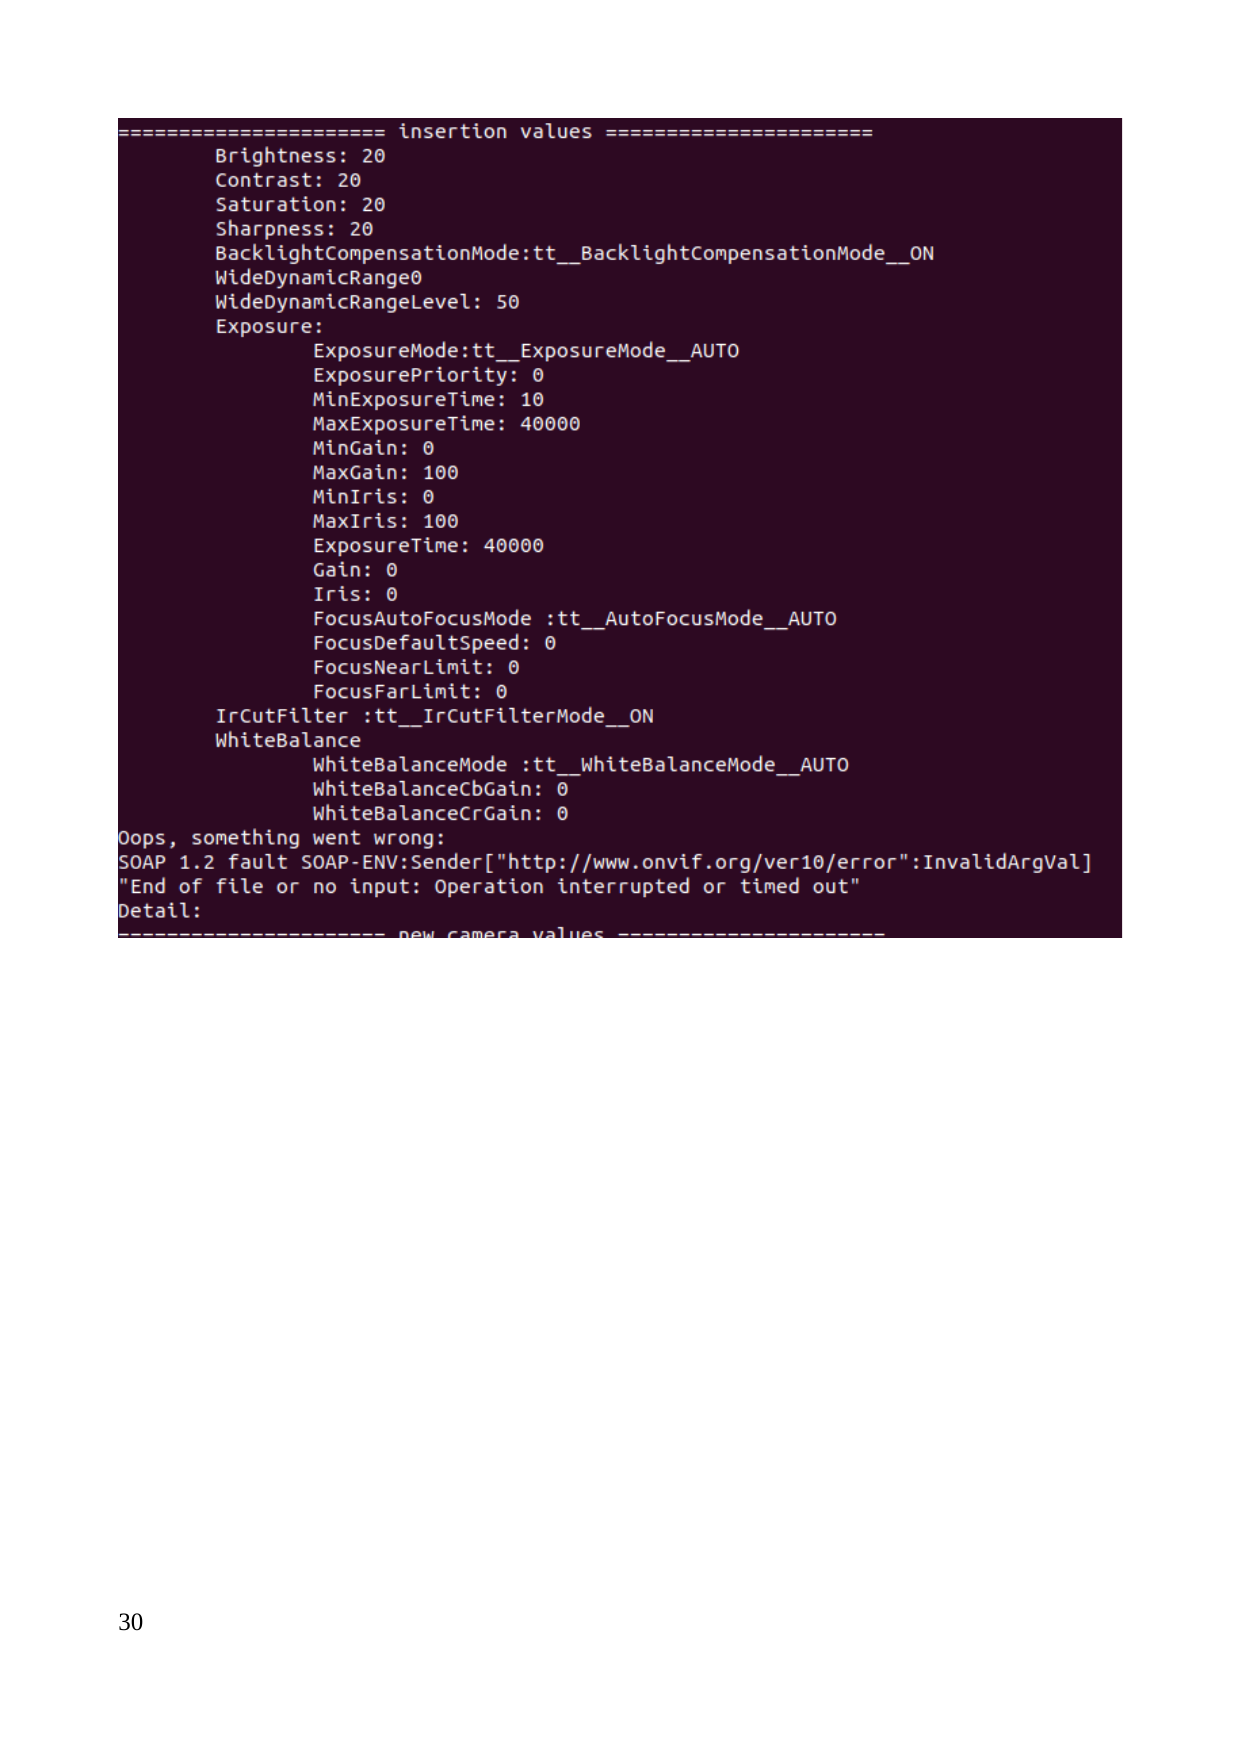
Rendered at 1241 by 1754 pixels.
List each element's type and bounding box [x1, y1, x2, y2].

picture [118, 118, 1123, 938]
